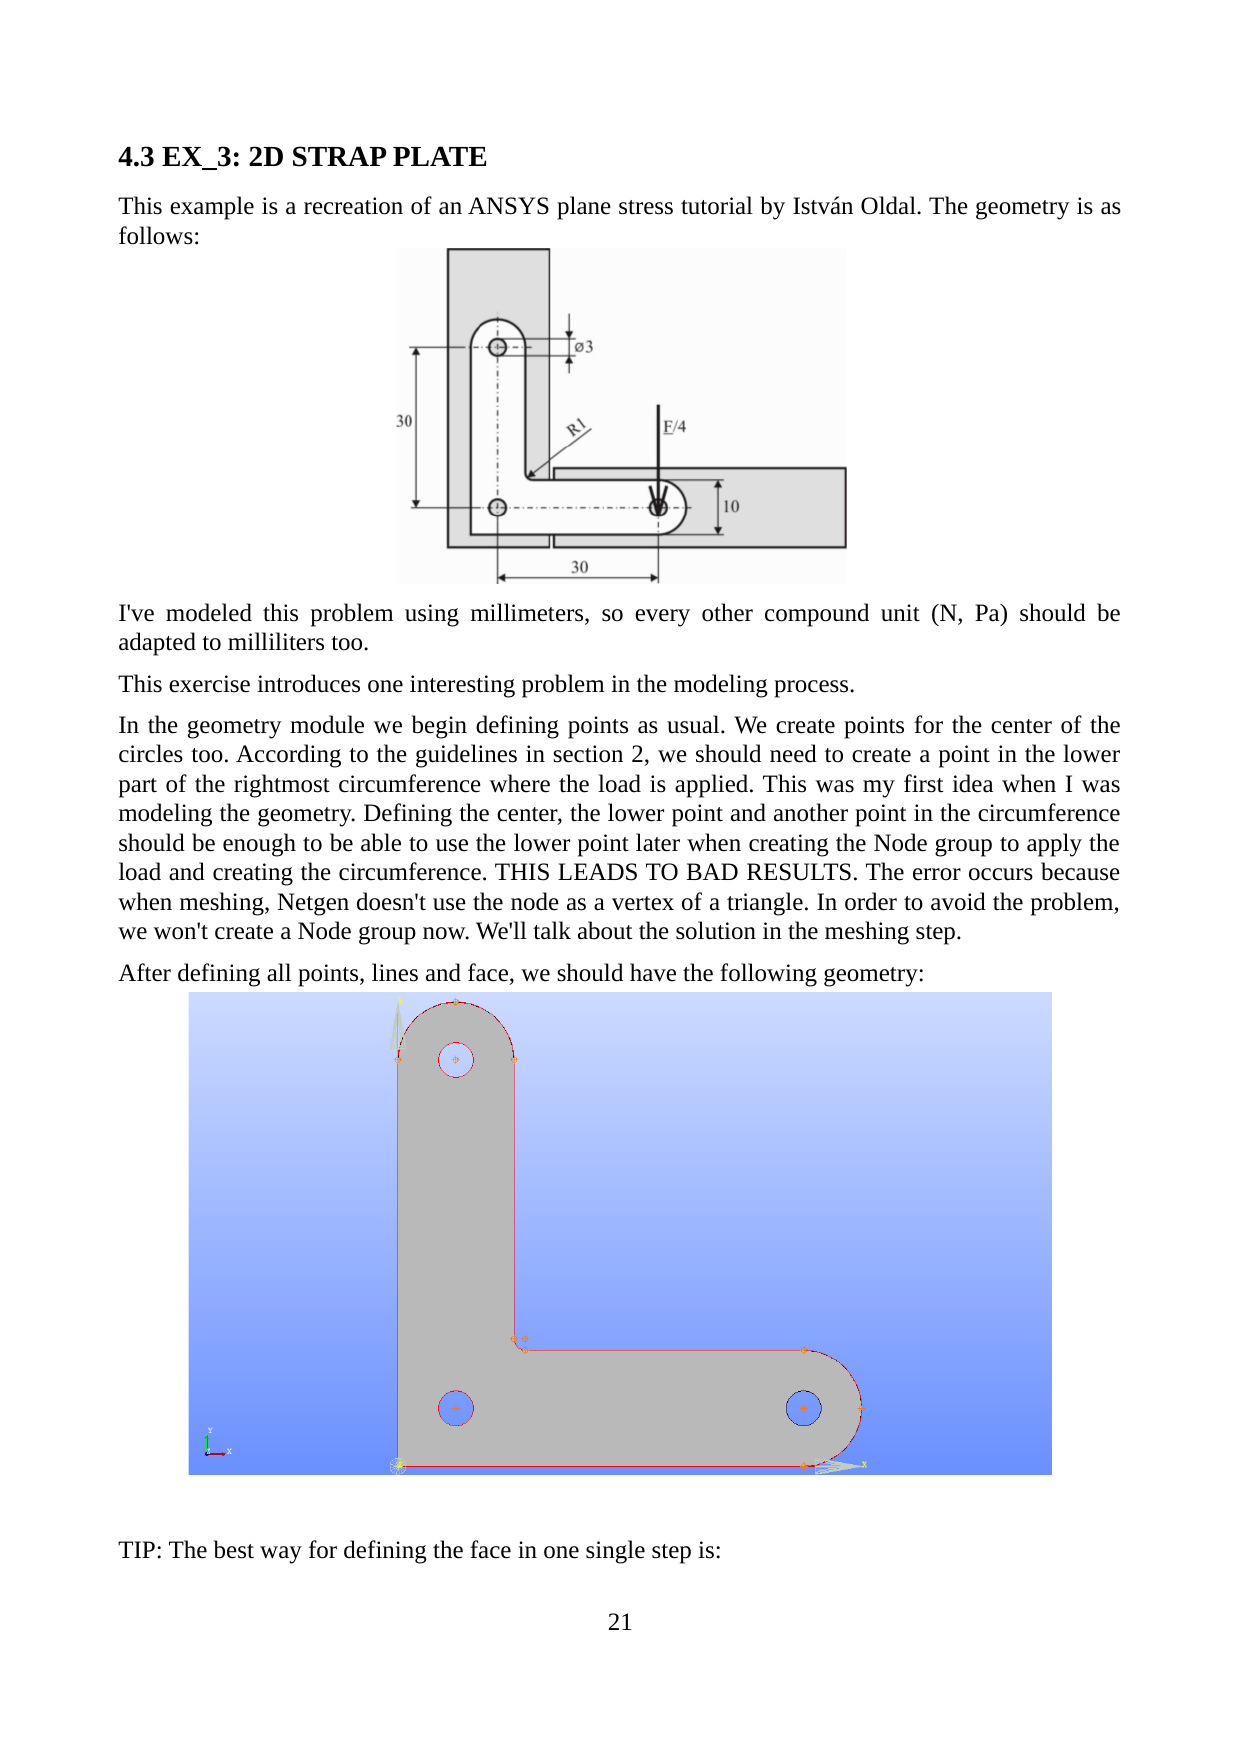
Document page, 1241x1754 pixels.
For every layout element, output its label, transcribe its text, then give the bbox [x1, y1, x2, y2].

subtitle 4.3 EX_3: 2D STRAP PLATE [118, 143, 1122, 173]
text In the geometry module we begin defining points as usual. We create points for the center of the circles too. According to the guidelines in section 2, we should need to create a point in the lower part of the rightmost circumference where the load is applied. This was my first idea when I was modeling the geometry. Defining the center, the lower point and another point in the circumference should be enough to be able to use the lower point later when creating the Node group to apply the load and creating the circumference. THIS LEADS TO BAD RESULTS. The error occurs because when meshing, Netgen doesn't use the node as a vertex of a triangle. In order to avoid the problem, we won't create a Node group now. We'll talk about the solution in the meshing step. [118, 710, 1122, 946]
picture [188, 992, 1052, 1475]
text This example is a recreation of an ANSYS plane stress tutorial by István Oldal. The geometry is as follows: [118, 191, 1122, 250]
text This exercise introduces one interesting problem in the modeling process. [118, 668, 1122, 698]
text I've modeled this problem using millimeters, so every other compound unit (N, Pa) should be adapted to milliliters too. [118, 598, 1122, 657]
text TIP: The best way for defining the face in one single step is: [118, 1535, 1122, 1565]
picture [268, 241, 972, 584]
text After defining all points, lines and face, we should have the following geometry: [118, 957, 1122, 987]
